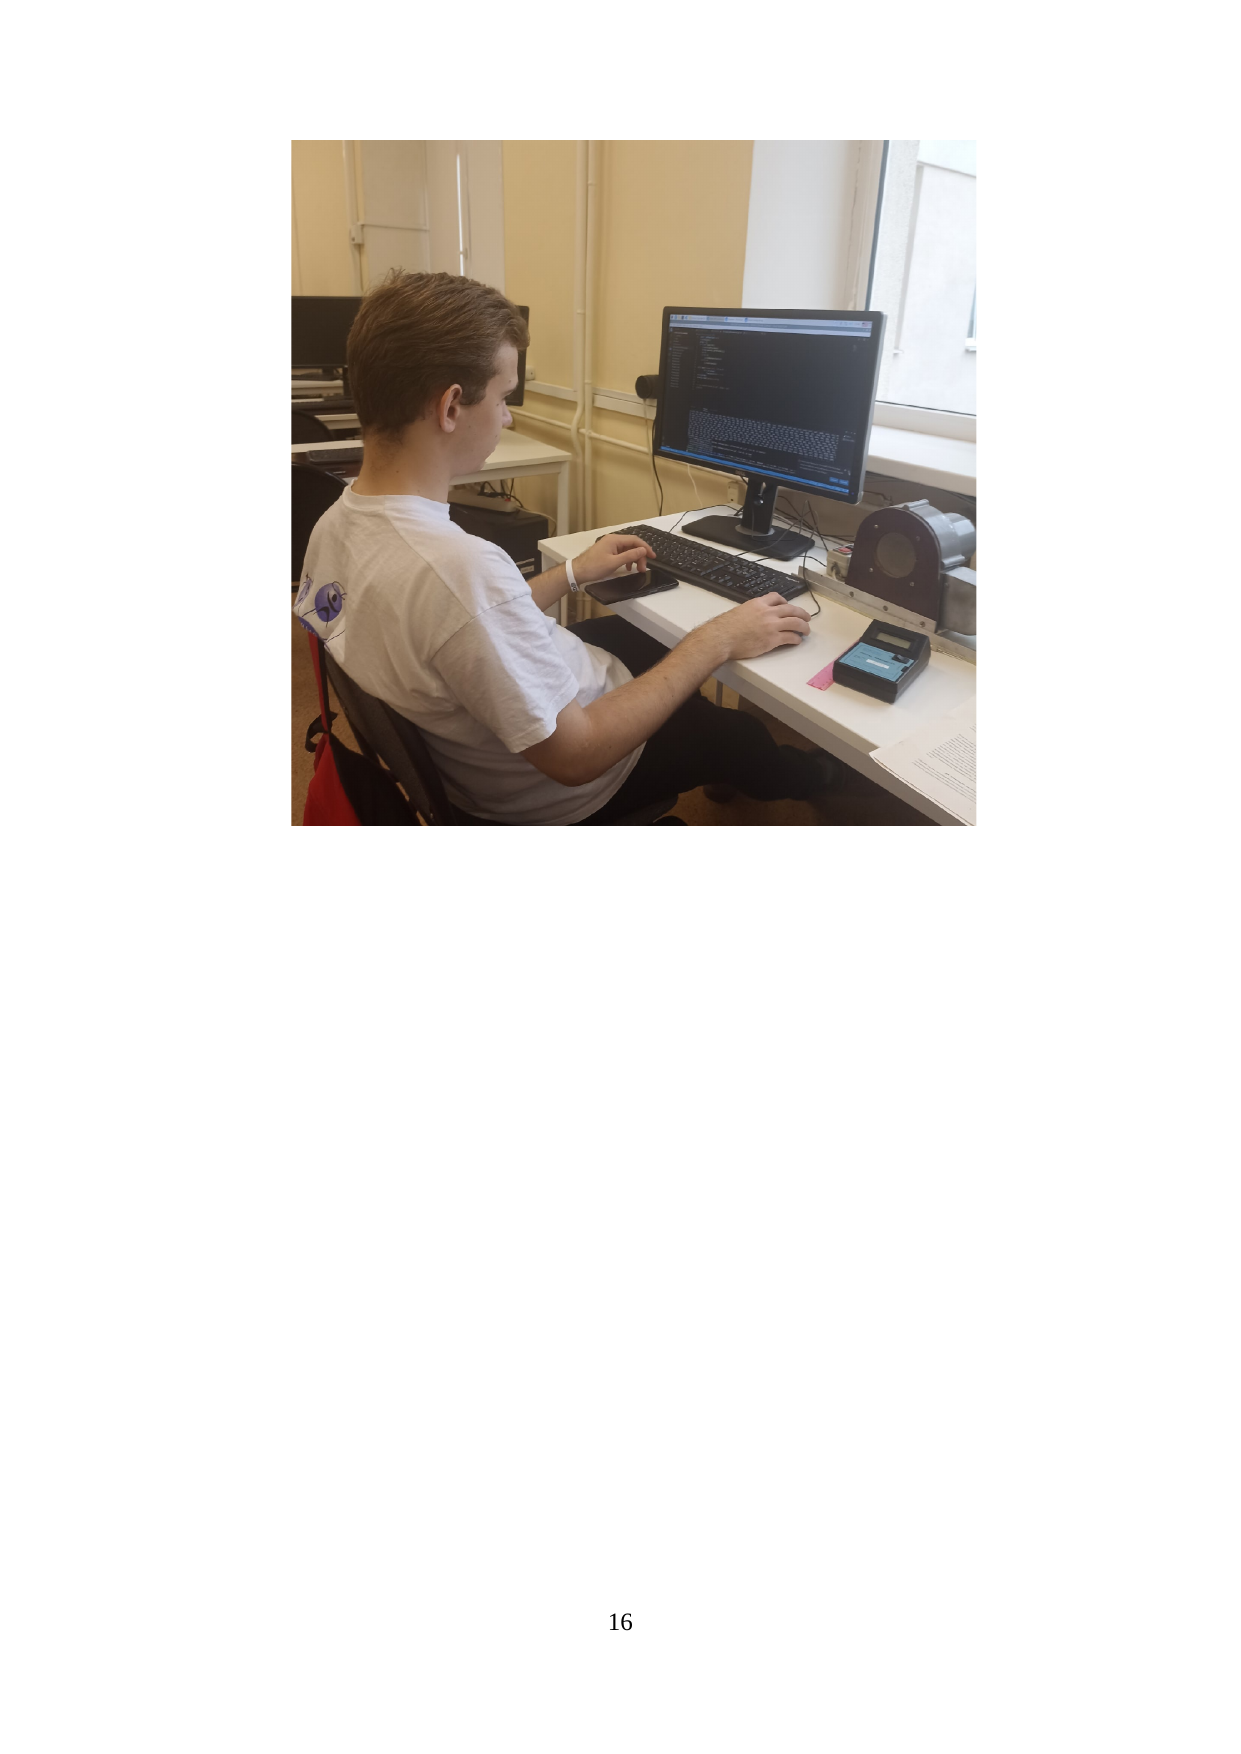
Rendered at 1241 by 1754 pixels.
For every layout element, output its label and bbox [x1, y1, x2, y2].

picture [291, 140, 977, 826]
